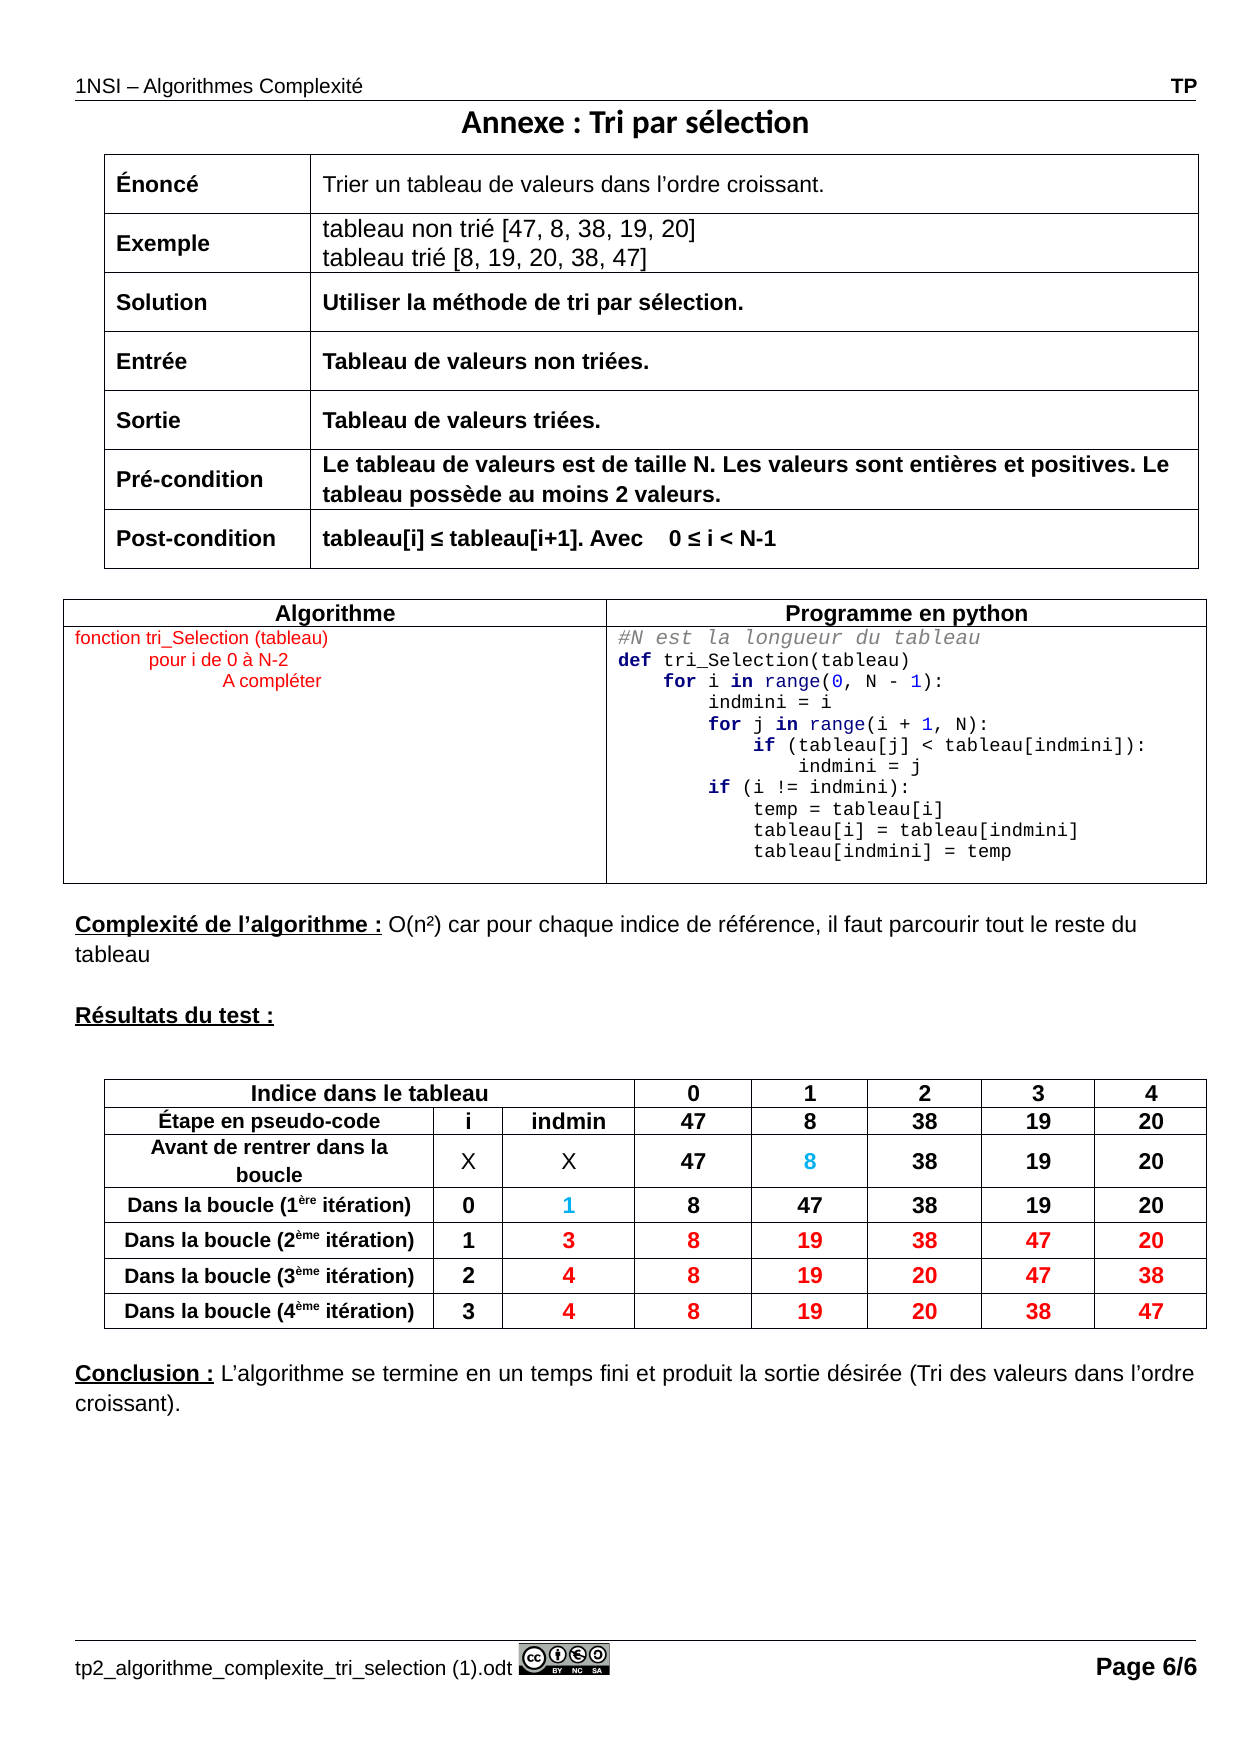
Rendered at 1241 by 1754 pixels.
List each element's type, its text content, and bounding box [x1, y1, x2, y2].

table_cell 20 [1095, 1108, 1206, 1134]
table_cell 38 [868, 1223, 981, 1257]
table_cell 47 [635, 1135, 751, 1187]
table_header 1 [752, 1080, 867, 1107]
table_cell Post-condition [105, 510, 310, 567]
table_cell Dans la boucle (4ème itération) [105, 1294, 433, 1328]
table_header Algorithme [64, 600, 606, 626]
table_cell Entrée [105, 332, 310, 390]
table_cell 20 [1095, 1135, 1206, 1187]
table_cell 2 [434, 1259, 502, 1293]
table_cell 38 [1095, 1259, 1206, 1293]
table_cell Tableau de valeurs triées. [311, 391, 1198, 449]
text Conclusion : L’algorithme se termine en un temps fini et produit la sortie désirée (Tri des valeurs dans l’ordre croissant). [75, 1359, 1196, 1416]
table_cell 19 [752, 1294, 867, 1328]
table_cell 4 [503, 1259, 634, 1293]
table_cell 8 [752, 1135, 867, 1187]
table_header Trier un tableau de valeurs dans l’ordre croissant. [311, 155, 1198, 213]
table_cell Utiliser la méthode de tri par sélection. [311, 273, 1198, 331]
table_cell 47 [1095, 1294, 1206, 1328]
table_header 4 [1095, 1080, 1206, 1107]
table_cell X [434, 1135, 502, 1187]
table_cell Le tableau de valeurs est de taille N. Les valeurs sont entières et positives. Le tableau possède au moins 2 valeurs. [311, 450, 1198, 508]
table_cell 38 [868, 1108, 981, 1134]
table_cell 8 [635, 1259, 751, 1293]
table_cell 47 [635, 1108, 751, 1134]
table_cell X [503, 1135, 634, 1187]
table_cell Exemple [105, 214, 310, 272]
table_cell 0 [434, 1188, 502, 1222]
text Résultats du test : [75, 1002, 1196, 1028]
table_cell Tableau de valeurs non triées. [311, 332, 1198, 390]
table_cell Dans la boucle (1ère itération) [105, 1188, 433, 1222]
table_cell Avant de rentrer dans la boucle [105, 1135, 433, 1187]
table_cell 8 [635, 1188, 751, 1222]
table_cell 19 [752, 1223, 867, 1257]
table_header 2 [868, 1080, 981, 1107]
table_header 0 [635, 1080, 751, 1107]
table_cell 47 [982, 1223, 1094, 1257]
text Complexité de l’algorithme : O(n²) car pour chaque indice de référence, il faut parcourir tout le reste du tableau [75, 911, 1196, 968]
table_cell 1 [434, 1223, 502, 1257]
table_cell Dans la boucle (2ème itération) [105, 1223, 433, 1257]
table_cell Dans la boucle (3ème itération) [105, 1259, 433, 1293]
table_cell 4 [503, 1294, 634, 1328]
table_header 3 [982, 1080, 1094, 1107]
table_cell #N est la longueur du tableau def tri_Selection(tableau) for i in range(0, N - 1): indmini = i for j in range(i + 1, N): if (tableau[j] < tableau[indmini]): indmini = j if (i != indmini): temp = tableau[i] tableau[i] = tableau[indmini] tableau[indmini] = temp [607, 627, 1206, 882]
table_cell 47 [982, 1259, 1094, 1293]
table_header Énoncé [105, 155, 310, 213]
list Annexe : Tri par sélection [75, 101, 1196, 142]
table_cell 20 [1095, 1223, 1206, 1257]
picture [518, 1643, 610, 1675]
table_cell 8 [635, 1223, 751, 1257]
table_header Indice dans le tableau [105, 1080, 634, 1107]
table_cell Sortie [105, 391, 310, 449]
table_cell 38 [868, 1135, 981, 1187]
table_cell Solution [105, 273, 310, 331]
table_cell 20 [868, 1294, 981, 1328]
table_cell fonction tri_Selection (tableau) pour i de 0 à N-2 A compléter [64, 627, 606, 882]
table_cell tableau non trié [47, 8, 38, 19, 20] tableau trié [8, 19, 20, 38, 47] [311, 214, 1198, 272]
table_cell 3 [503, 1223, 634, 1257]
table_header Programme en python [607, 600, 1206, 626]
table_cell tableau[i] ≤ tableau[i+1]. Avec 0 ≤ i < N-1 [311, 510, 1198, 567]
table_cell 1 [503, 1188, 634, 1222]
table_cell 20 [868, 1259, 981, 1293]
table_cell indmin [503, 1108, 634, 1134]
table_cell 19 [752, 1259, 867, 1293]
table_cell Pré-condition [105, 450, 310, 508]
table_cell 38 [982, 1294, 1094, 1328]
table_cell 8 [752, 1108, 867, 1134]
table_cell 38 [868, 1188, 981, 1222]
table_cell Étape en pseudo-code [105, 1108, 433, 1134]
table_cell i [434, 1108, 502, 1134]
table_cell 3 [434, 1294, 502, 1328]
table_cell 20 [1095, 1188, 1206, 1222]
table_cell 19 [982, 1108, 1094, 1134]
table_cell 19 [982, 1135, 1094, 1187]
table_cell 47 [752, 1188, 867, 1222]
table_cell 8 [635, 1294, 751, 1328]
table_cell 19 [982, 1188, 1094, 1222]
